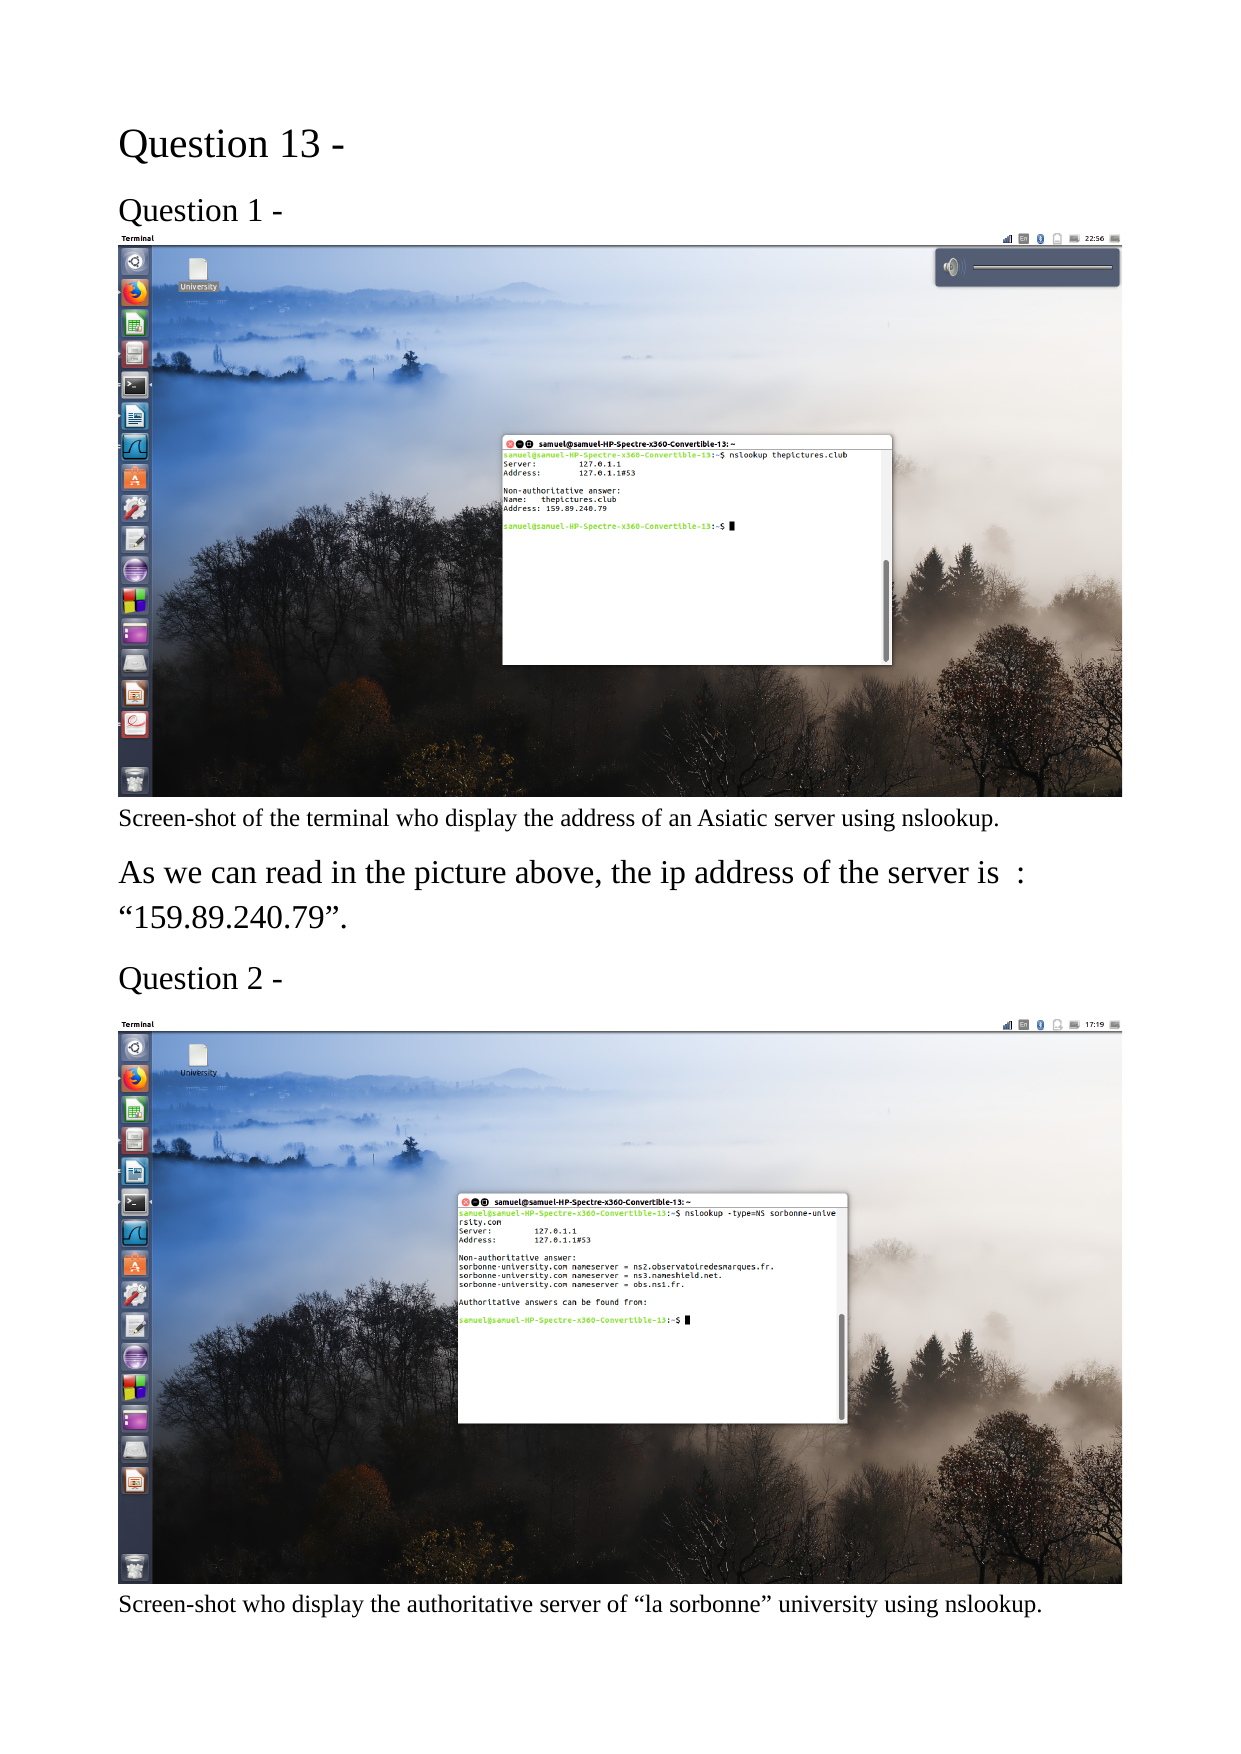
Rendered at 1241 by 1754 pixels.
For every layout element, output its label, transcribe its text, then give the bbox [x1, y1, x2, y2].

text Question 1 - [118, 190, 1122, 228]
text Screen-shot who display the authoritative server of “la sorbonne” university using nslookup. [118, 1584, 1122, 1618]
text Screen-shot of the terminal who display the address of an Asiatic server using nslookup. [118, 797, 1122, 832]
picture [118, 1018, 1123, 1584]
picture [118, 232, 1123, 797]
text Question 13 - [118, 118, 1122, 166]
text As we can read in the picture above, the ip address of the server is : “159.89.240.79”. [118, 852, 1122, 936]
text Question 2 - [118, 958, 1122, 997]
